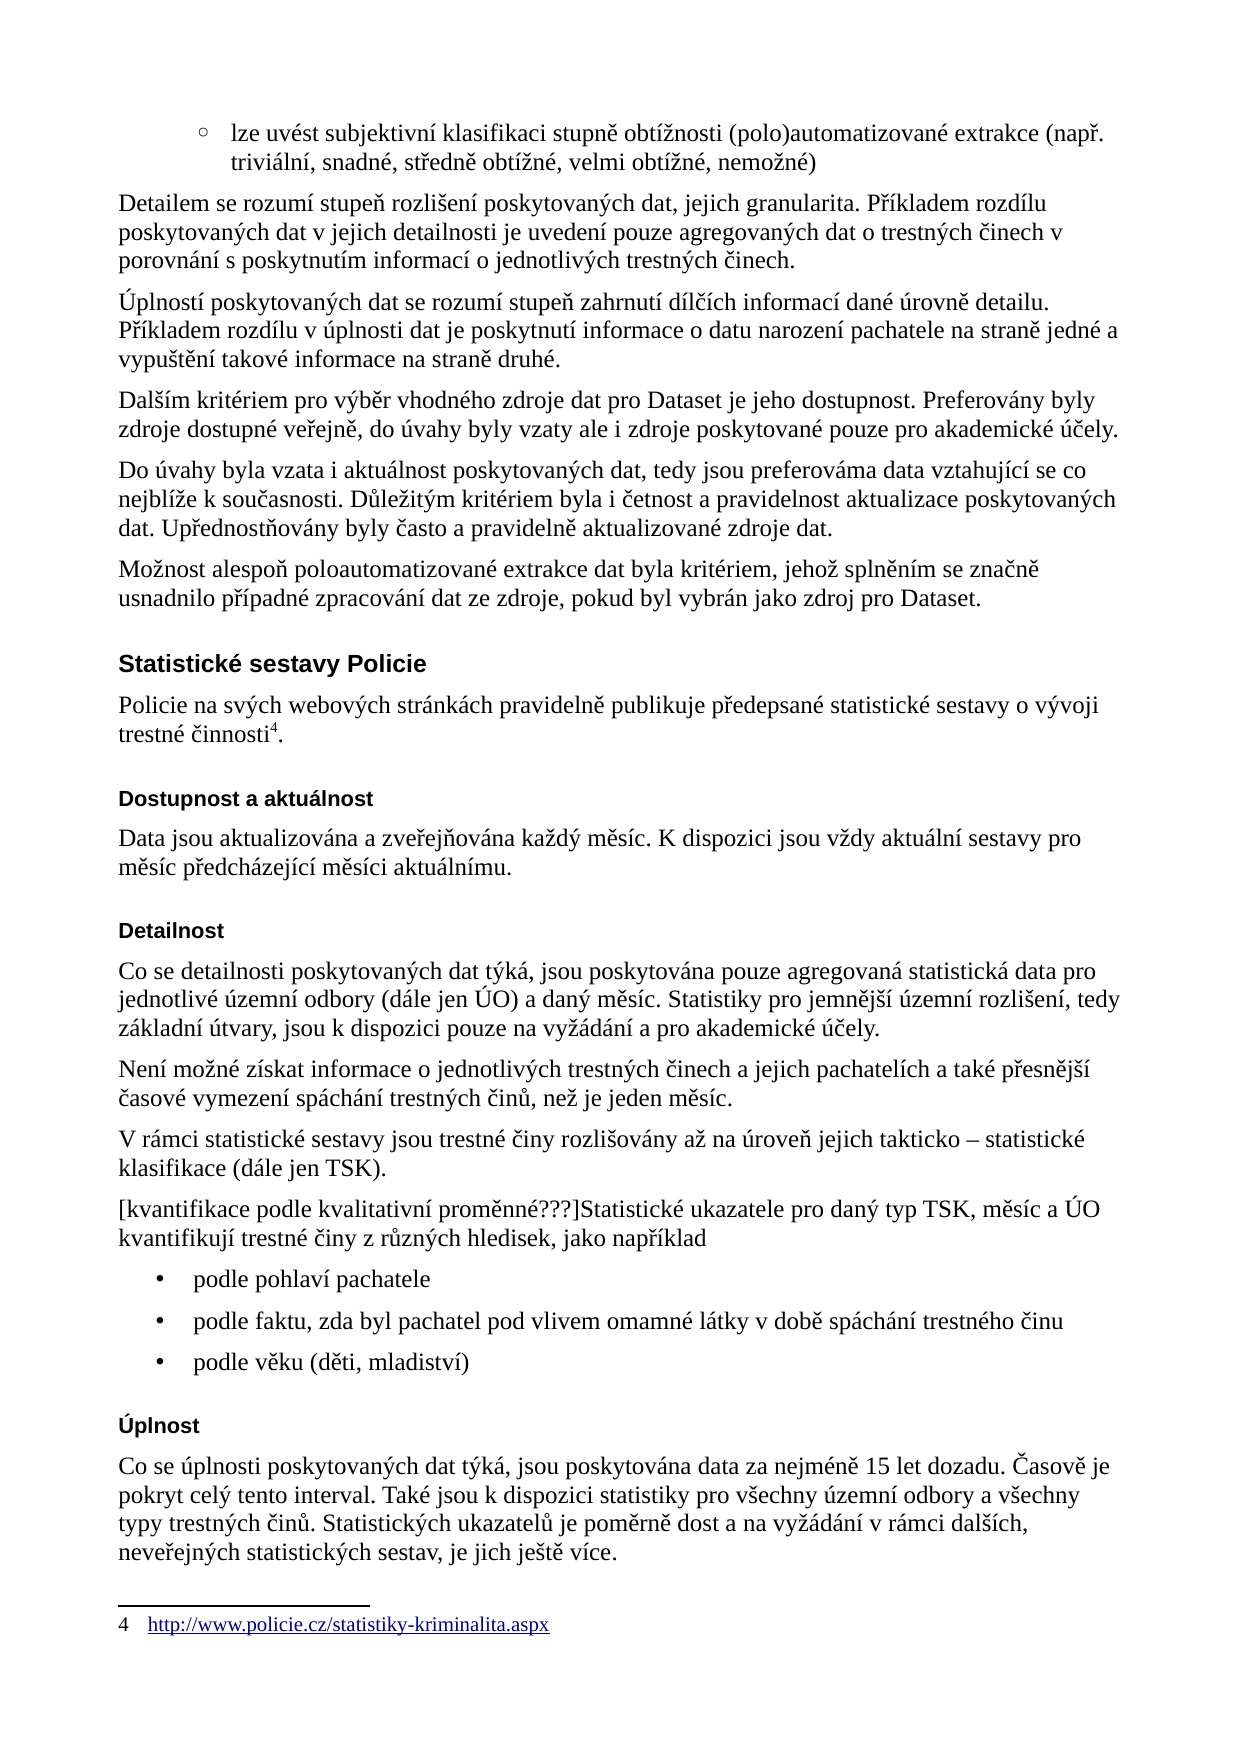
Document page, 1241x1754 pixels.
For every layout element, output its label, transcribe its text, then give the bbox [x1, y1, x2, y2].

text Co se detailnosti poskytovaných dat týká, jsou poskytována pouze agregovaná statistická data pro jednotlivé územní odbory (dále jen ÚO) a daný měsíc. Statistiky pro jemnější územní rozlišení, tedy základní útvary, jsou k dispozici pouze na vyžádání a pro akademické účely. [118, 956, 1122, 1042]
subtitle Dostupnost a aktuálnost [118, 785, 1122, 811]
subtitle Statistické sestavy Policie [118, 649, 1122, 678]
text Data jsou aktualizována a zveřejňována každý měsíc. K dispozici jsou vždy aktuální sestavy pro měsíc předcházející měsíci aktuálnímu. [118, 823, 1122, 881]
text Úplností poskytovaných dat se rozumí stupeň zahrnutí dílčích informací dané úrovně detailu. Příkladem rozdílu v úplnosti dat je poskytnutí informace o datu narození pachatele na straně jedné a vypuštění takové informace na straně druhé. [118, 287, 1122, 373]
list podle věku (děti, mladiství) [156, 1347, 1122, 1376]
text Do úvahy byla vzata i aktuálnost poskytovaných dat, tedy jsou preferováma data vztahující se co nejblíže k současnosti. Důležitým kritériem byla i četnost a pravidelnost aktualizace poskytovaných dat. Upřednostňovány byly často a pravidelně aktualizované zdroje dat. [118, 456, 1122, 542]
text V rámci statistické sestavy jsou trestné činy rozlišovány až na úroveň jejich takticko – statistické klasifikace (dále jen TSK). [118, 1124, 1122, 1182]
text Dalším kritériem pro výběr vhodného zdroje dat pro Dataset je jeho dostupnost. Preferovány byly zdroje dostupné veřejně, do úvahy byly vzaty ale i zdroje poskytované pouze pro akademické účely. [118, 386, 1122, 443]
list podle faktu, zda byl pachatel pod vlivem omamné látky v době spáchání trestného činu [156, 1306, 1122, 1334]
text Možnost alespoň poloautomatizované extrakce dat byla kritériem, jehož splněním se značně usnadnilo případné zpracování dat ze zdroje, pokud byl vybrán jako zdroj pro Dataset. [118, 554, 1122, 612]
text Co se úplnosti poskytovaných dat týká, jsou poskytována data za nejméně 15 let dozadu. Časově je pokryt celý tento interval. Také jsou k dispozici statistiky pro všechny územní odbory a všechny typy trestných činů. Statistických ukazatelů je poměrně dost a na vyžádání v rámci dalších, neveřejných statistických sestav, je jich ještě více. [118, 1451, 1122, 1566]
subtitle Úplnost [118, 1413, 1122, 1438]
text http://www.policie.cz/statistiky-kriminalita.aspx [118, 1612, 1122, 1636]
subtitle Detailnost [118, 918, 1122, 943]
text Není možné získat informace o jednotlivých trestných činech a jejich pachatelích a také přesnější časové vymezení spáchání trestných činů, než je jeden měsíc. [118, 1054, 1122, 1112]
text Policie na svých webových stránkách pravidelně publikuje předepsané statistické sestavy o vývoji trestné činnosti. [118, 690, 1122, 748]
list podle pohlaví pachatele [156, 1264, 1122, 1293]
text Detailem se rozumí stupeň rozlišení poskytovaných dat, jejich granularita. Příkladem rozdílu poskytovaných dat v jejich detailnosti je uvedení pouze agregovaných dat o trestných činech v porovnání s poskytnutím informací o jednotlivých trestných činech. [118, 188, 1122, 274]
list lze uvést subjektivní klasifikaci stupně obtížnosti (polo)automatizované extrakce (např. triviální, snadné, středně obtížné, velmi obtížné, nemožné) [193, 118, 1122, 176]
text [kvantifikace podle kvalitativní proměnné???]Statistické ukazatele pro daný typ TSK, měsíc a ÚO kvantifikují trestné činy z různých hledisek, jako například [118, 1194, 1122, 1252]
